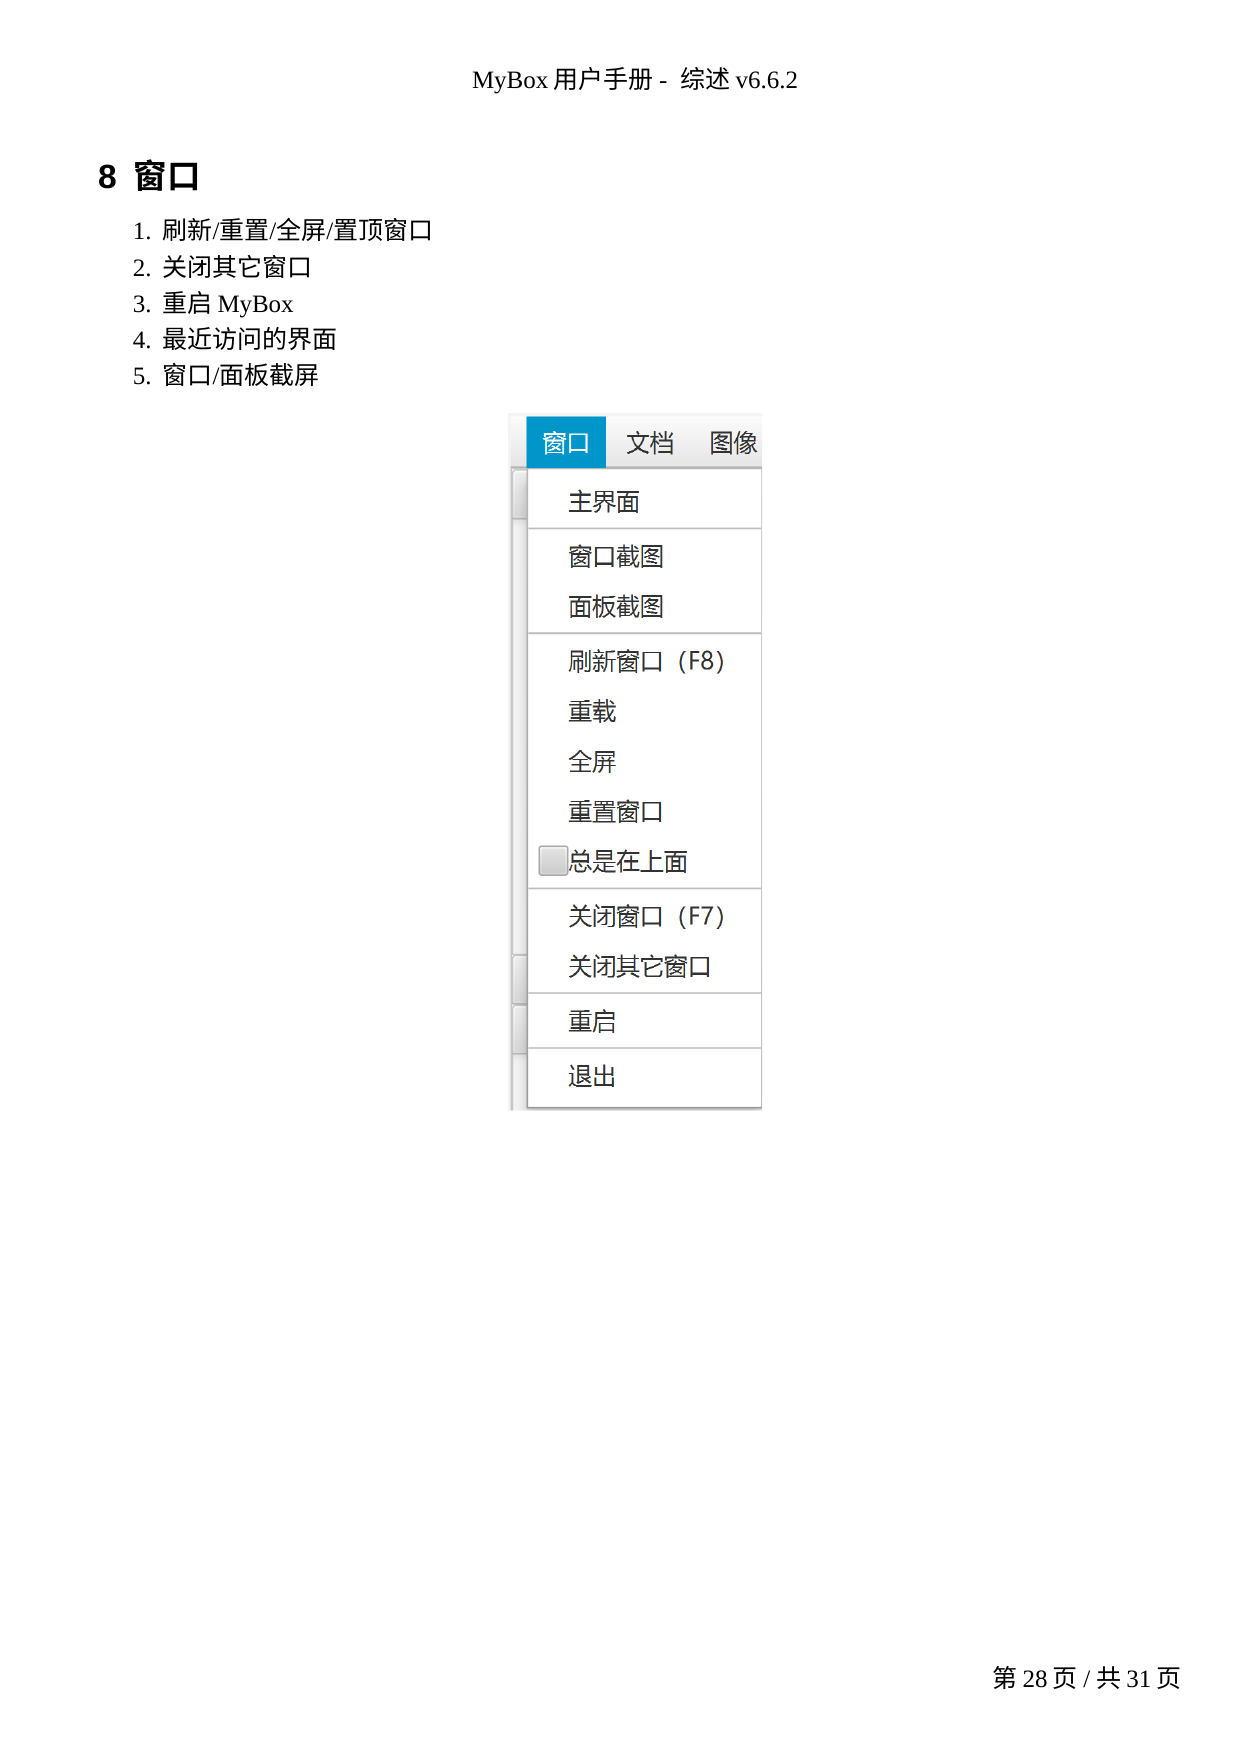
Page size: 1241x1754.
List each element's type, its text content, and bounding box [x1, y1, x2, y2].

list 刷新/重置/全屏/置顶窗口 [133, 211, 1181, 247]
list 窗口/面板截屏 [133, 356, 1181, 392]
list 最近访问的界面 [133, 319, 1181, 356]
picture [507, 404, 763, 1111]
list 重启MyBox [133, 283, 1181, 319]
subtitle 窗口 [88, 150, 1181, 198]
list 关闭其它窗口 [133, 247, 1181, 283]
